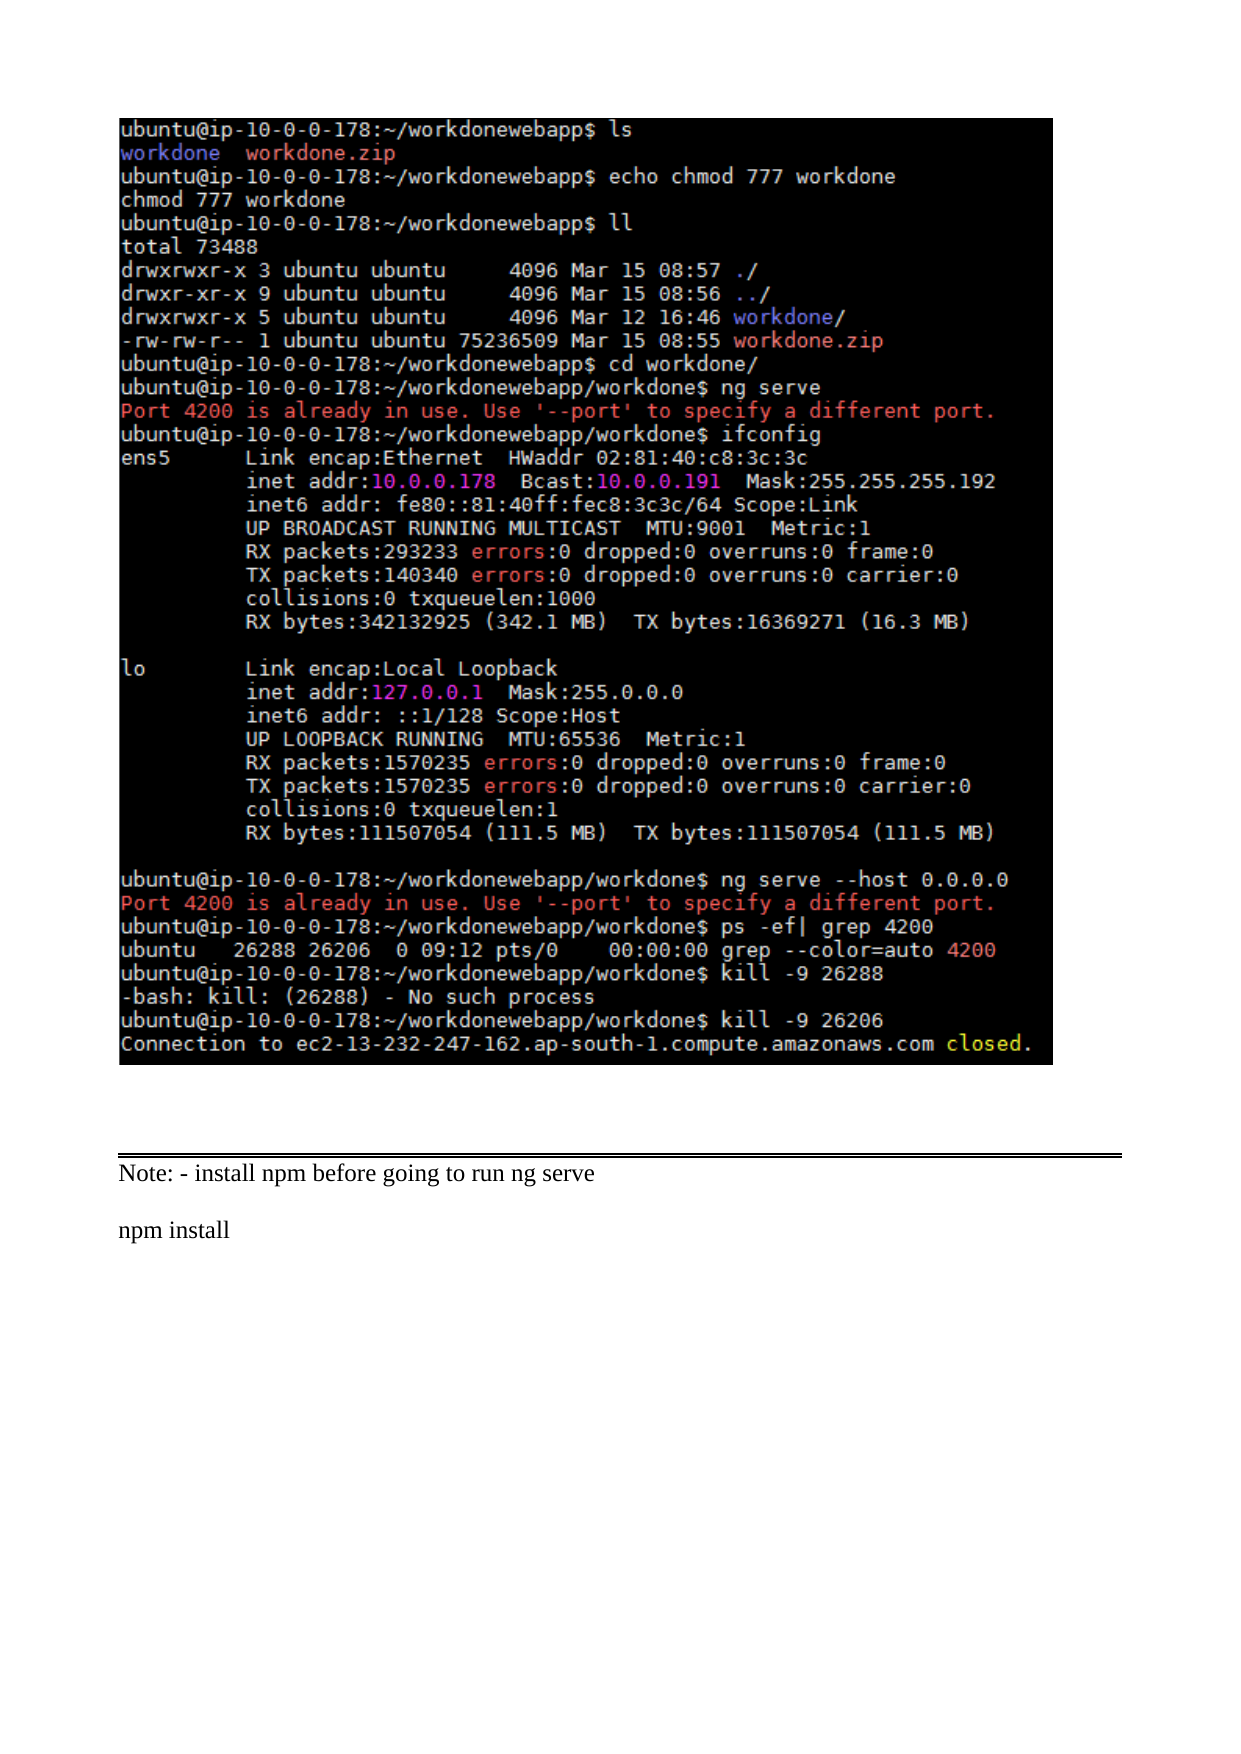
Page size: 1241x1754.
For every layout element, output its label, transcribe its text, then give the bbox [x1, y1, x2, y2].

text npm install [118, 1215, 1122, 1244]
picture [118, 118, 1053, 1065]
text Note: - install npm before going to run ng serve [118, 1158, 1122, 1187]
